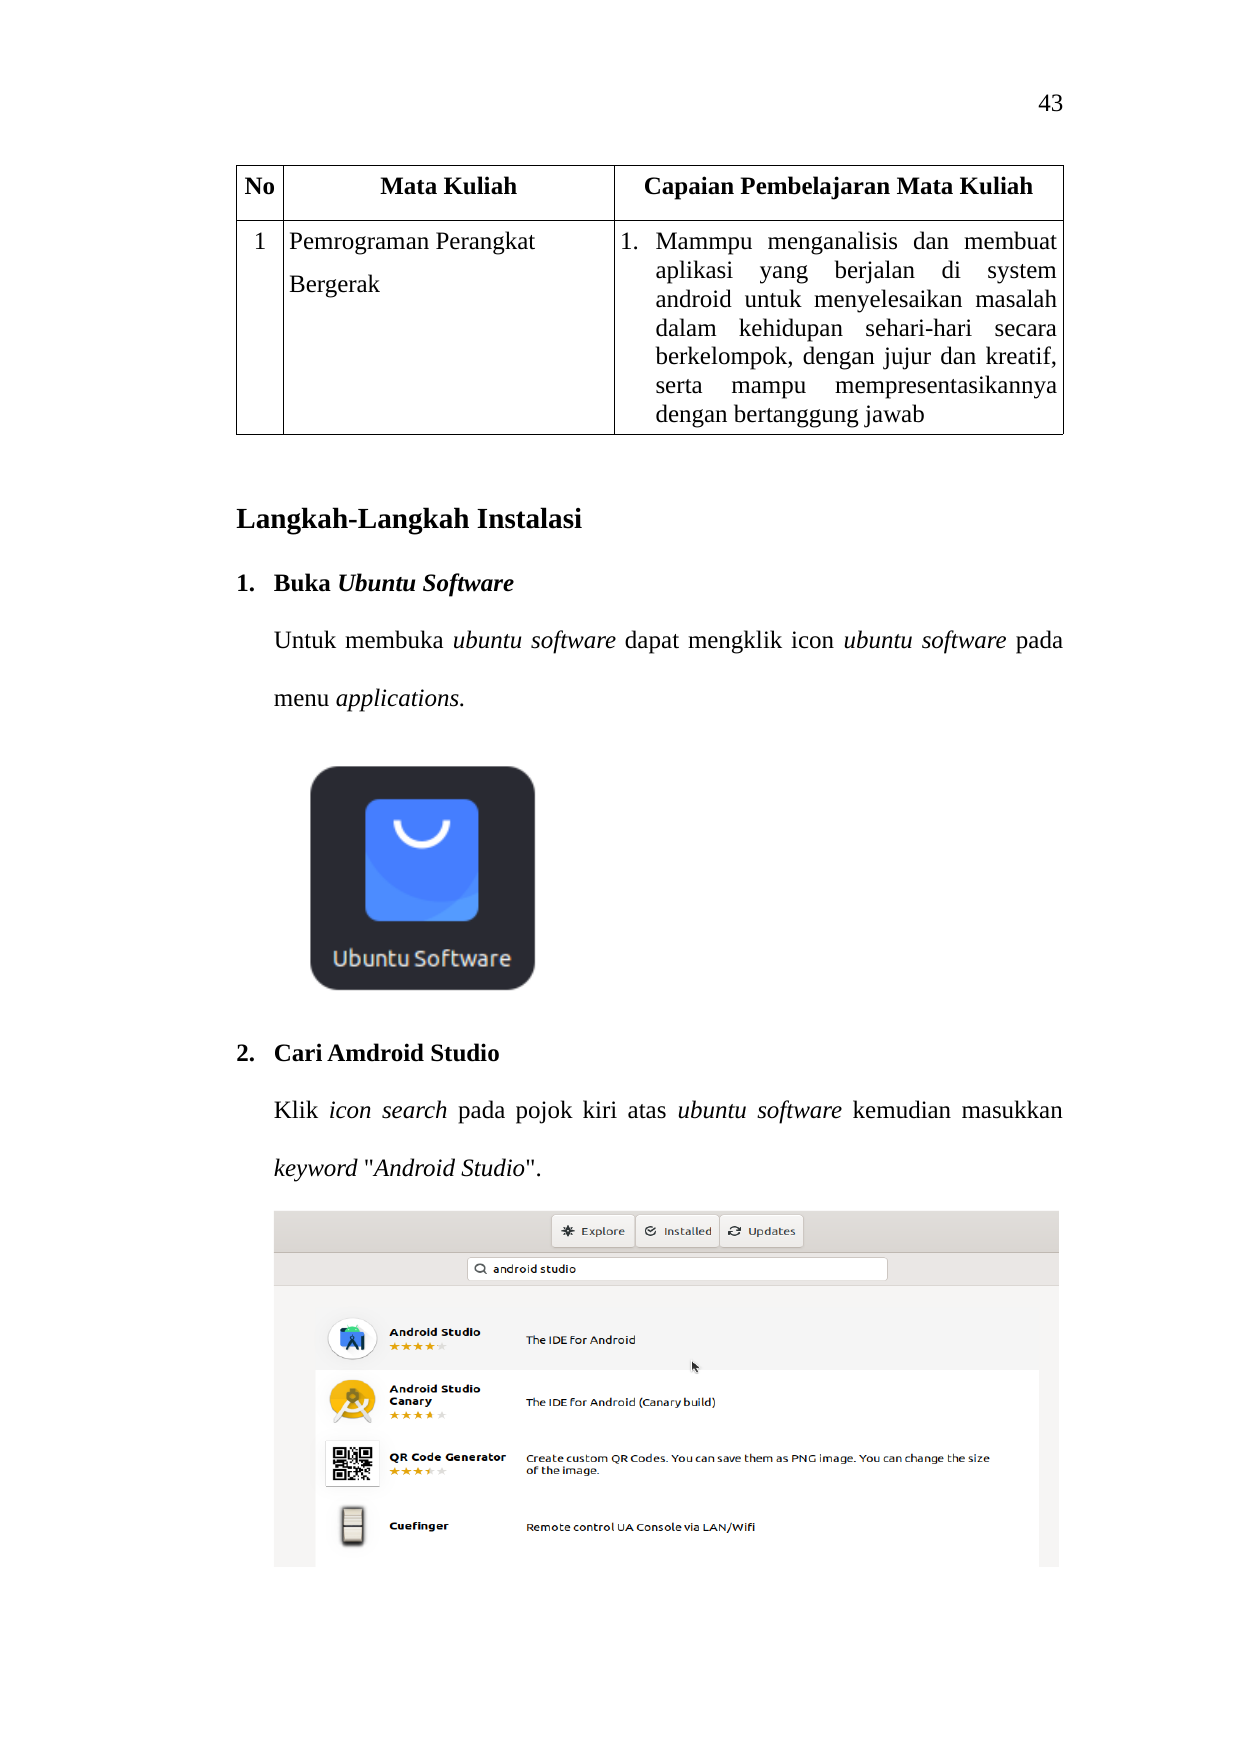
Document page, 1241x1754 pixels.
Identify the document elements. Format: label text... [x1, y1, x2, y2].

picture [273, 740, 576, 1009]
table_header No [237, 166, 283, 220]
table_header Capaian Pembelajaran Mata Kuliah [615, 166, 1063, 220]
list Untuk membuka ubuntu software dapat mengklik icon ubuntu software pada menu applications. [236, 625, 1063, 712]
table_cell Mammpu menganalisis dan membuat aplikasi yang berjalan di system android untuk menyelesaikan masalah dalam kehidupan sehari-hari secara berkelompok, dengan jujur dan kreatif, serta mampu mempresentasikannya dengan bertanggung jawab [615, 221, 1063, 433]
table_cell Pemrograman Perangkat Bergerak [284, 221, 614, 433]
table_cell 1 [237, 221, 283, 433]
list Cari Amdroid Studio [236, 1038, 1063, 1067]
list Buka Ubuntu Software [236, 568, 1063, 597]
text Langkah-Langkah Instalasi [236, 501, 1063, 534]
list Klik icon search pada pojok kiri atas ubuntu software kemudian masukkan keyword "Android Studio". [236, 1095, 1063, 1182]
table_header Mata Kuliah [284, 166, 614, 220]
